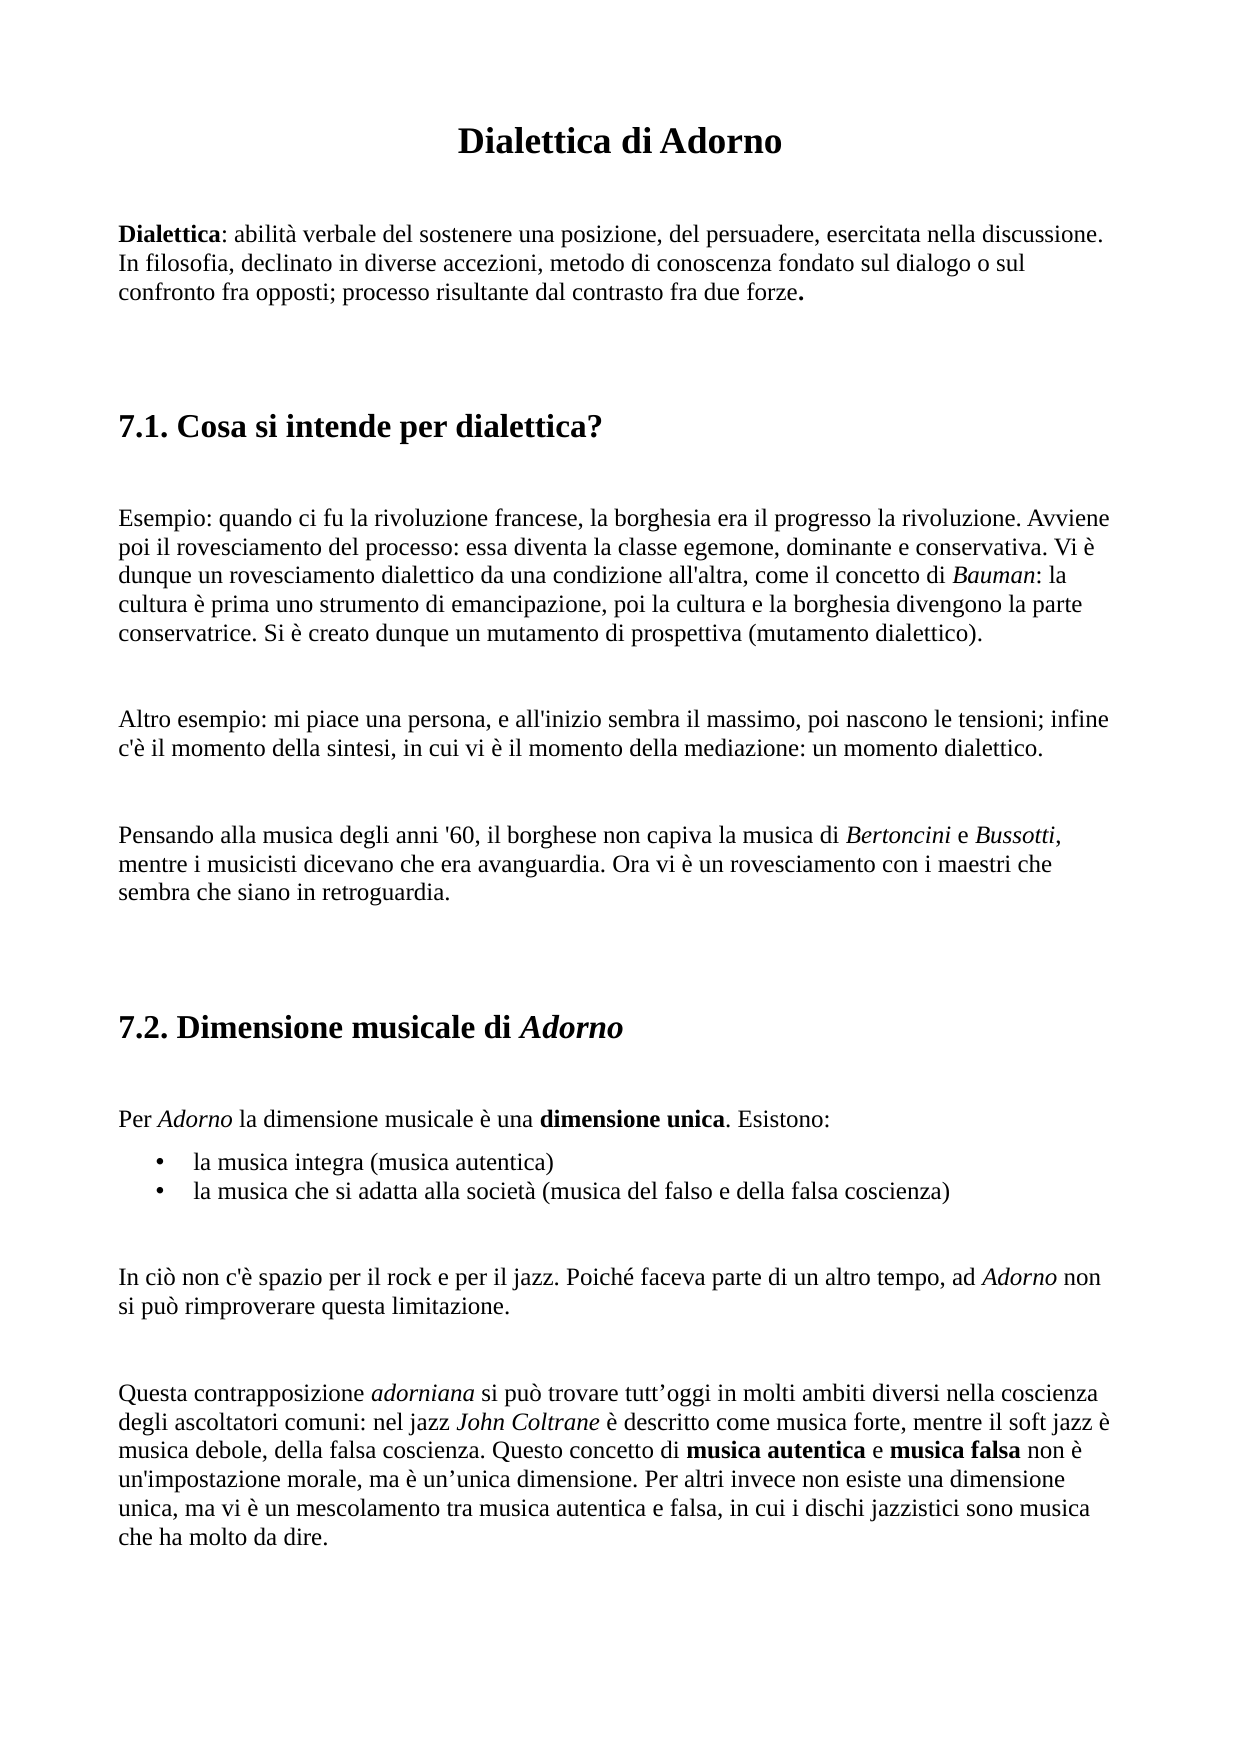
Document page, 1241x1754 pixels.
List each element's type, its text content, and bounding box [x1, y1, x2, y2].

text 7.1. Cosa si intende per dialettica? [118, 407, 1122, 445]
list la musica che si adatta alla società (musica del falso e della falsa coscienza) [156, 1176, 1122, 1204]
list la musica integra (musica autentica) [156, 1147, 1122, 1176]
text Questa contrapposizione adorniana si può trovare tutt’oggi in molti ambiti diversi nella coscienza degli ascoltatori comuni: nel jazz John Coltrane è descritto come musica forte, mentre il soft jazz è musica debole, della falsa coscienza. Questo concetto di musica autentica e musica falsa non è un'impostazione morale, ma è un’unica dimensione. Per altri invece non esiste una dimensione unica, ma vi è un mescolamento tra musica autentica e falsa, in cui i dischi jazzistici sono musica che ha molto da dire. [118, 1378, 1122, 1550]
text Pensando alla musica degli anni '60, il borghese non capiva la musica di Bertoncini e Bussotti, mentre i musicisti dicevano che era avanguardia. Ora vi è un rovesciamento con i maestri che sembra che siano in retroguardia. [118, 820, 1122, 906]
text 7.2. Dimensione musicale di Adorno [118, 1007, 1122, 1046]
text In ciò non c'è spazio per il rock e per il jazz. Poiché faceva parte di un altro tempo, ad Adorno non si può rimproverare questa limitazione. [118, 1262, 1122, 1320]
text Esempio: quando ci fu la rivoluzione francese, la borghesia era il progresso la rivoluzione. Avviene poi il rovesciamento del processo: essa diventa la classe egemone, dominante e conservativa. Vi è dunque un rovesciamento dialettico da una condizione all'altra, come il concetto di Bauman: la cultura è prima uno strumento di emancipazione, poi la cultura e la borghesia divengono la parte conservatrice. Si è creato dunque un mutamento di prospettiva (mutamento dialettico). [118, 503, 1122, 647]
text Altro esempio: mi piace una persona, e all'inizio sembra il massimo, poi nascono le tensioni; infine c'è il momento della sintesi, in cui vi è il momento della mediazione: un momento dialettico. [118, 704, 1122, 762]
text Dialettica di Adorno [118, 118, 1122, 161]
text Dialettica: abilità verbale del sostenere una posizione, del persuadere, esercitata nella discussione. In filosofia, declinato in diverse accezioni, metodo di conoscenza fondato sul dialogo o sul confronto fra opposti; processo risultante dal contrasto fra due forze. [118, 219, 1122, 305]
text Per Adorno la dimensione musicale è una dimensione unica. Esistono: [118, 1104, 1122, 1132]
